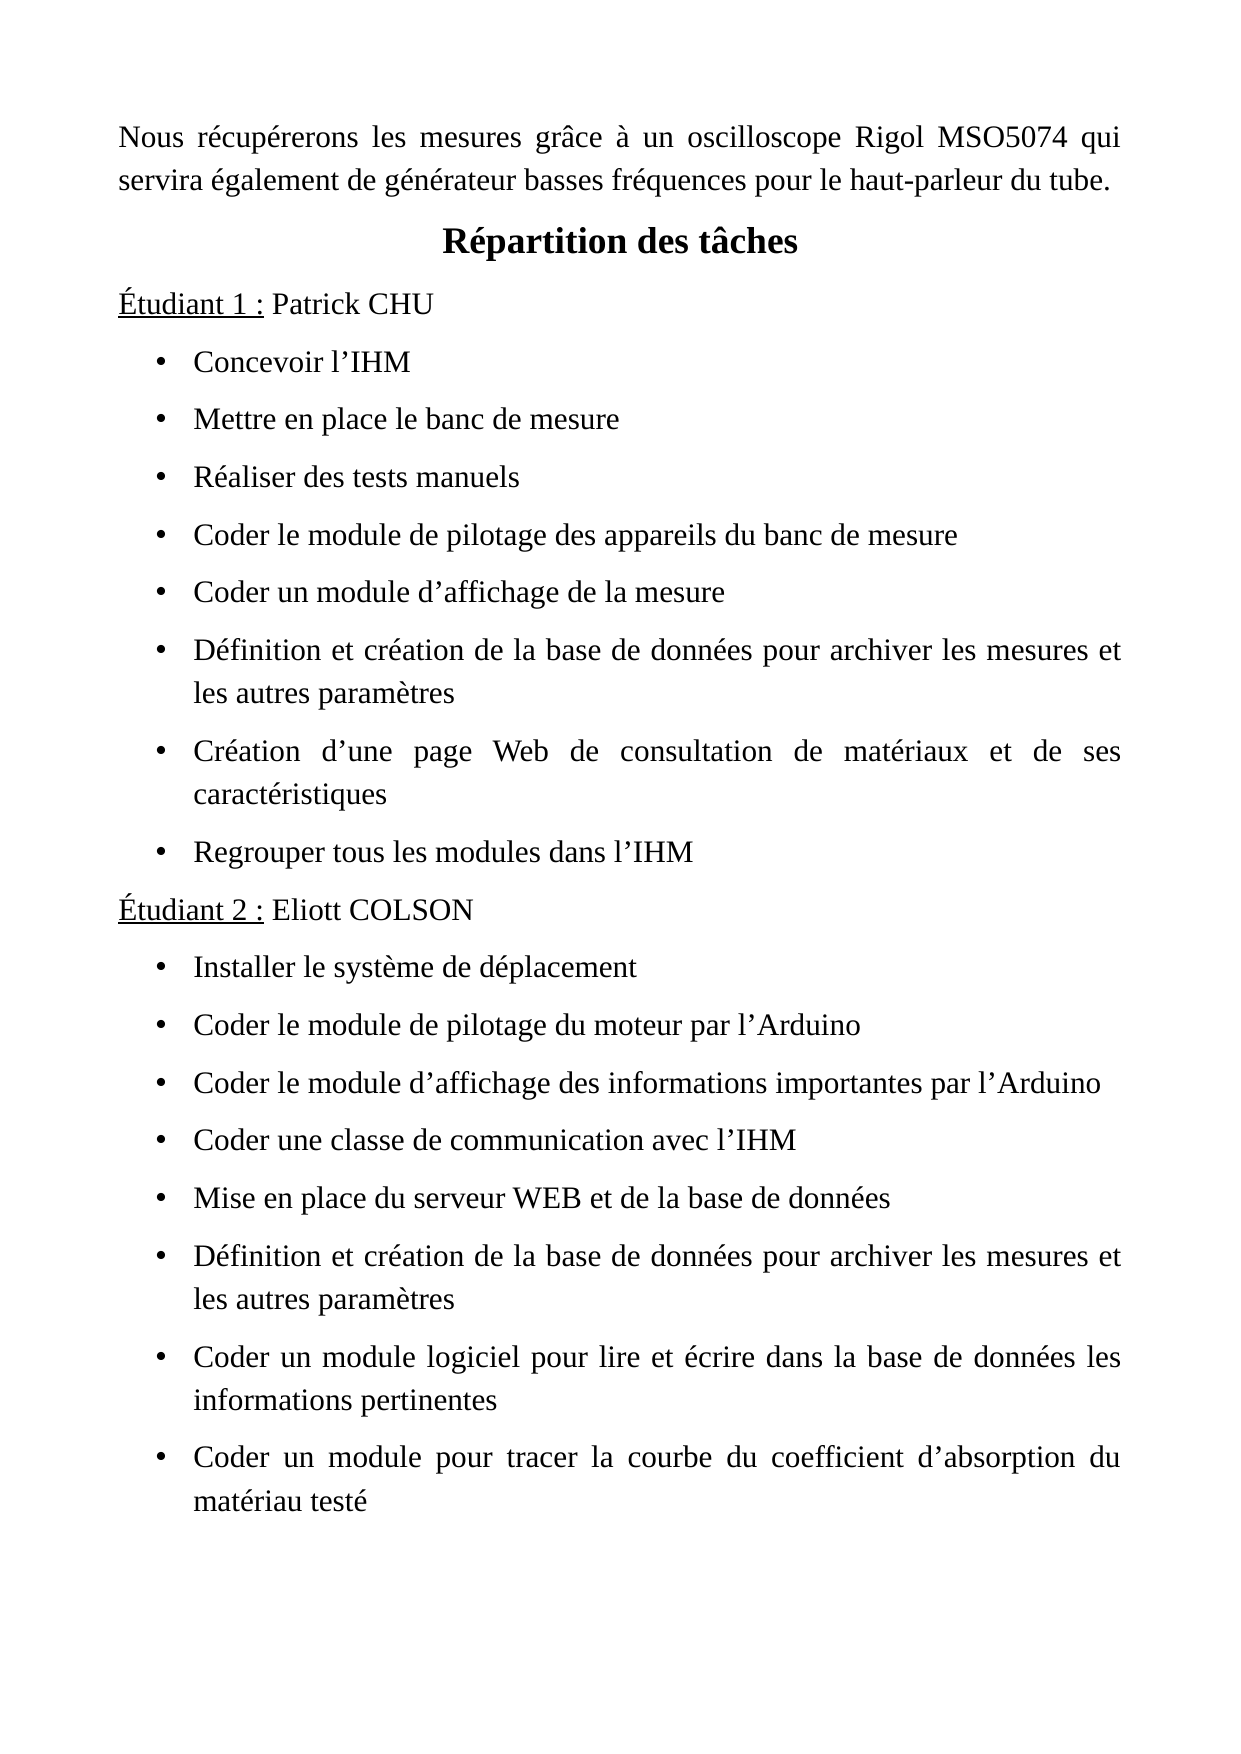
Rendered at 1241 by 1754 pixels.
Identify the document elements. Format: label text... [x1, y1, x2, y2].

list Concevoir l’IHM [156, 343, 1122, 379]
list Coder le module de pilotage du moteur par l’Arduino [156, 1006, 1122, 1042]
list Coder le module de pilotage des appareils du banc de mesure [156, 516, 1122, 552]
list Coder une classe de communication avec l’IHM [156, 1122, 1122, 1158]
list Mise en place du serveur WEB et de la base de données [156, 1179, 1122, 1215]
list Coder un module pour tracer la courbe du coefficient d’absorption du matériau testé [156, 1439, 1122, 1518]
list Coder un module d’affichage de la mesure [156, 574, 1122, 610]
list Création d’une page Web de consultation de matériaux et de ses caractéristiques [156, 732, 1122, 811]
list Réaliser des tests manuels [156, 458, 1122, 494]
list Coder un module logiciel pour lire et écrire dans la base de données les informations pertinentes [156, 1338, 1122, 1417]
list Regrouper tous les modules dans l’IHM [156, 833, 1122, 869]
list Définition et création de la base de données pour archiver les mesures et les autres paramètres [156, 1237, 1122, 1316]
text Étudiant 2 : Eliott COLSON [118, 891, 1122, 927]
list Définition et création de la base de données pour archiver les mesures et les autres paramètres [156, 631, 1122, 711]
text Nous récupérerons les mesures grâce à un oscilloscope Rigol MSO5074 qui servira également de générateur basses fréquences pour le haut-parleur du tube. [118, 118, 1122, 197]
list Coder le module d’affichage des informations importantes par l’Arduino [156, 1064, 1122, 1100]
list Mettre en place le banc de mesure [156, 401, 1122, 437]
list Installer le système de déplacement [156, 948, 1122, 984]
text Répartition des tâches [118, 219, 1122, 262]
text Étudiant 1 : Patrick CHU [118, 285, 1122, 321]
